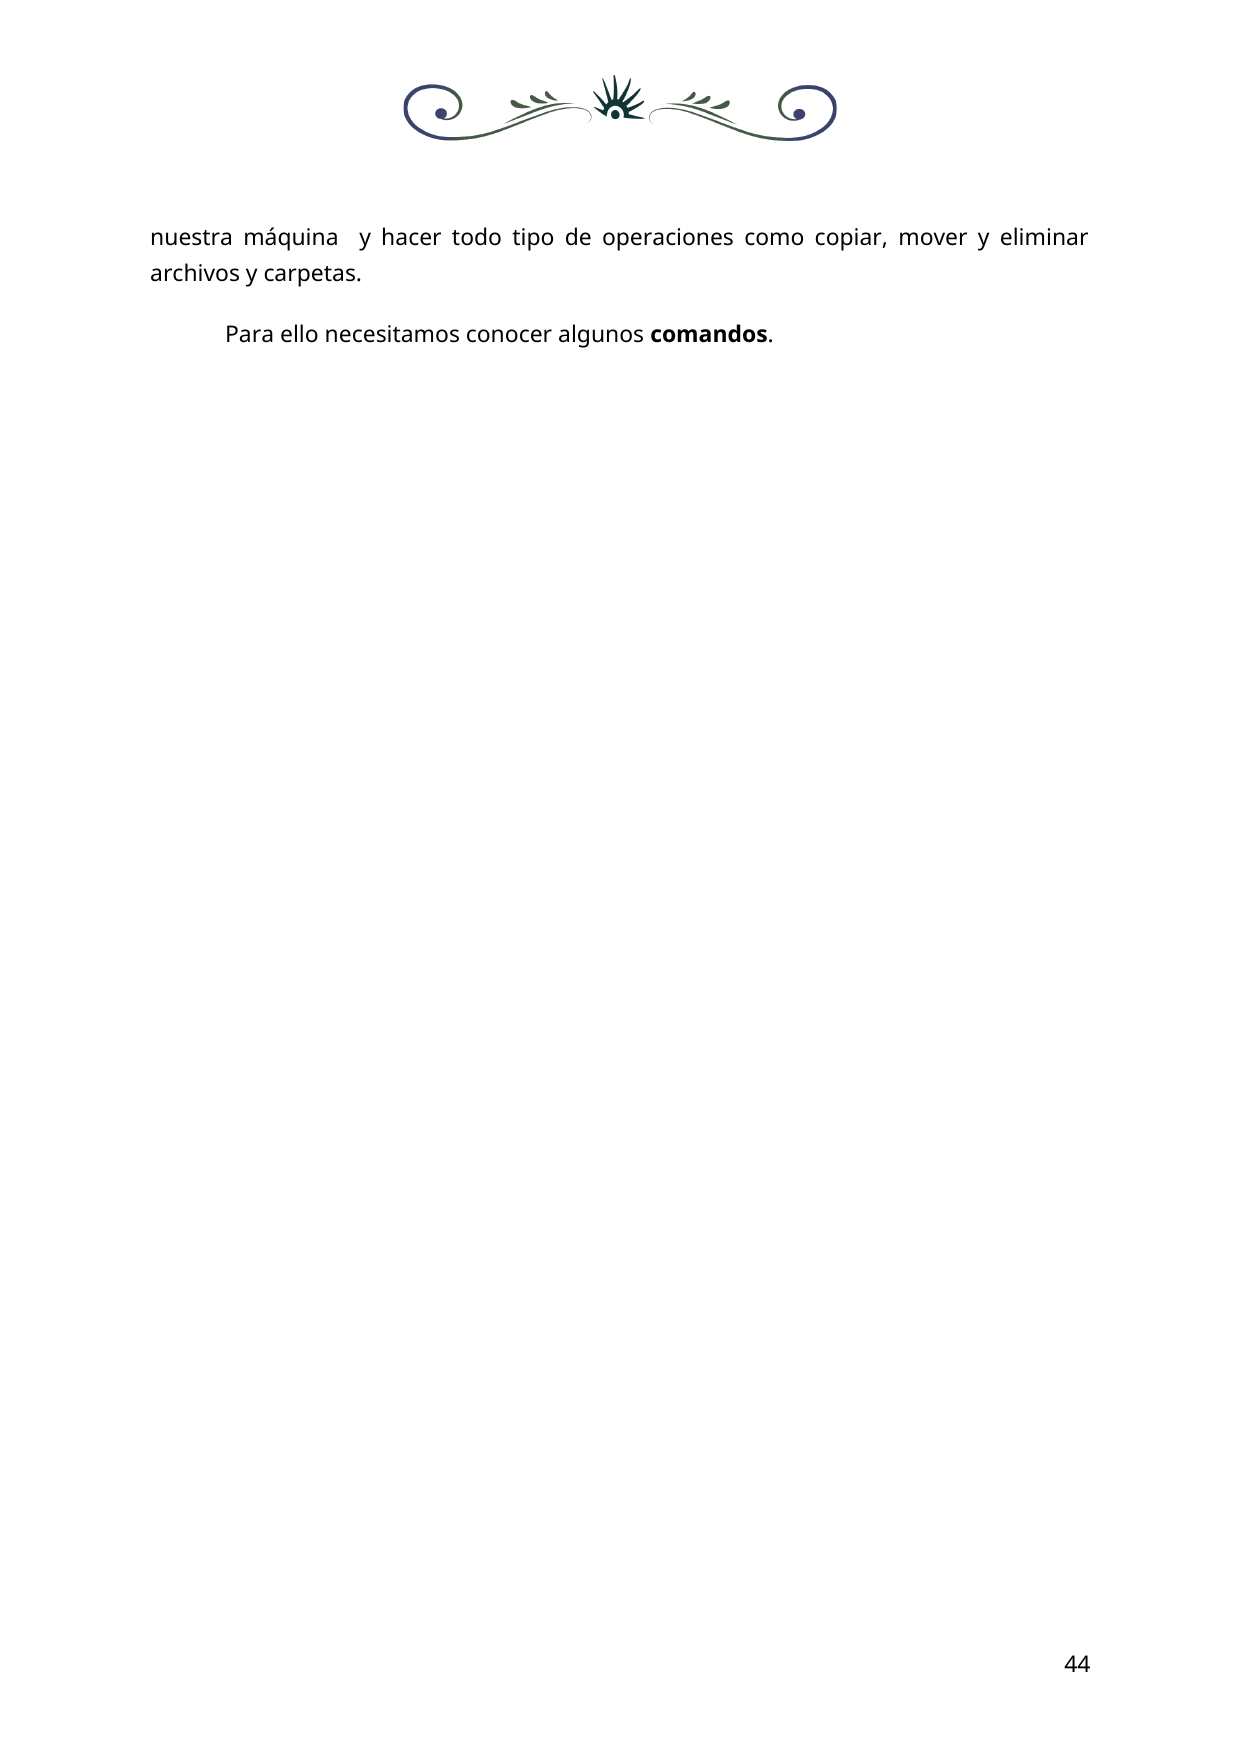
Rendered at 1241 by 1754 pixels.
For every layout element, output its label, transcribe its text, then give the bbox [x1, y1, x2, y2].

text nuestra máquina y hacer todo tipo de operaciones como copiar, mover y eliminar archivos y carpetas. [150, 221, 1090, 288]
text Para ello necesitamos conocer algunos comandos. [150, 318, 1090, 349]
picture [403, 75, 837, 141]
